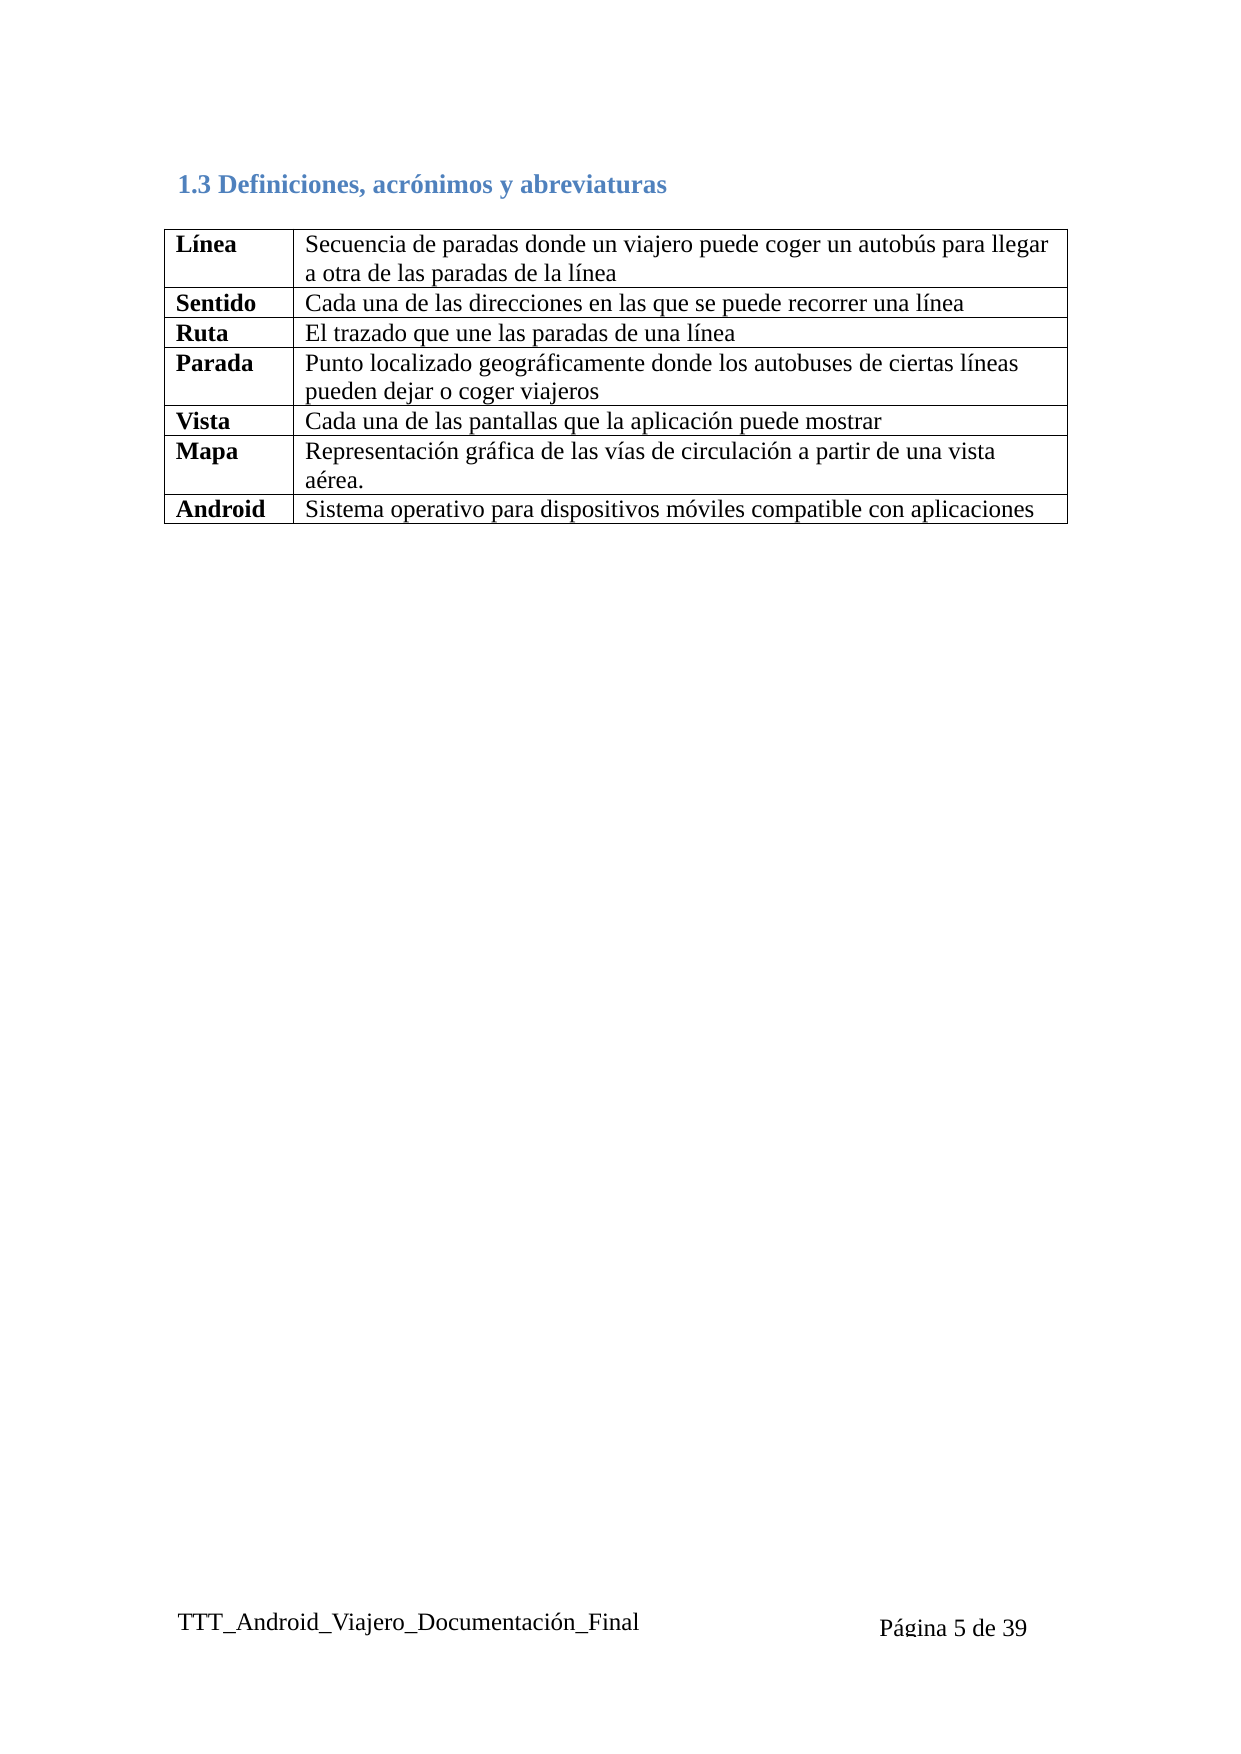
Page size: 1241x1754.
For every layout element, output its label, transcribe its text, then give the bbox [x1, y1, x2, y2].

table_cell Parada [165, 348, 293, 405]
table_cell Android [165, 495, 293, 523]
table_cell Punto localizado geográficamente donde los autobuses de ciertas líneas pueden dejar o coger viajeros [294, 348, 1067, 405]
table_header Secuencia de paradas donde un viajero puede coger un autobús para llegar a otra de las paradas de la línea [294, 230, 1067, 287]
table_cell Mapa [165, 436, 293, 493]
table_cell Sentido [165, 288, 293, 317]
table_cell Representación gráfica de las vías de circulación a partir de una vista aérea. [294, 436, 1067, 493]
table_cell El trazado que une las paradas de una línea [294, 318, 1067, 347]
table_header Línea [165, 230, 293, 287]
table_cell Sistema operativo para dispositivos móviles compatible con aplicaciones [294, 495, 1067, 523]
table_cell Cada una de las pantallas que la aplicación puede mostrar [294, 406, 1067, 435]
table_cell Cada una de las direcciones en las que se puede recorrer una línea [294, 288, 1067, 317]
table_cell Ruta [165, 318, 293, 347]
subtitle 1.3 Definiciones, acrónimos y abreviaturas [177, 168, 1063, 200]
table_cell Vista [165, 406, 293, 435]
